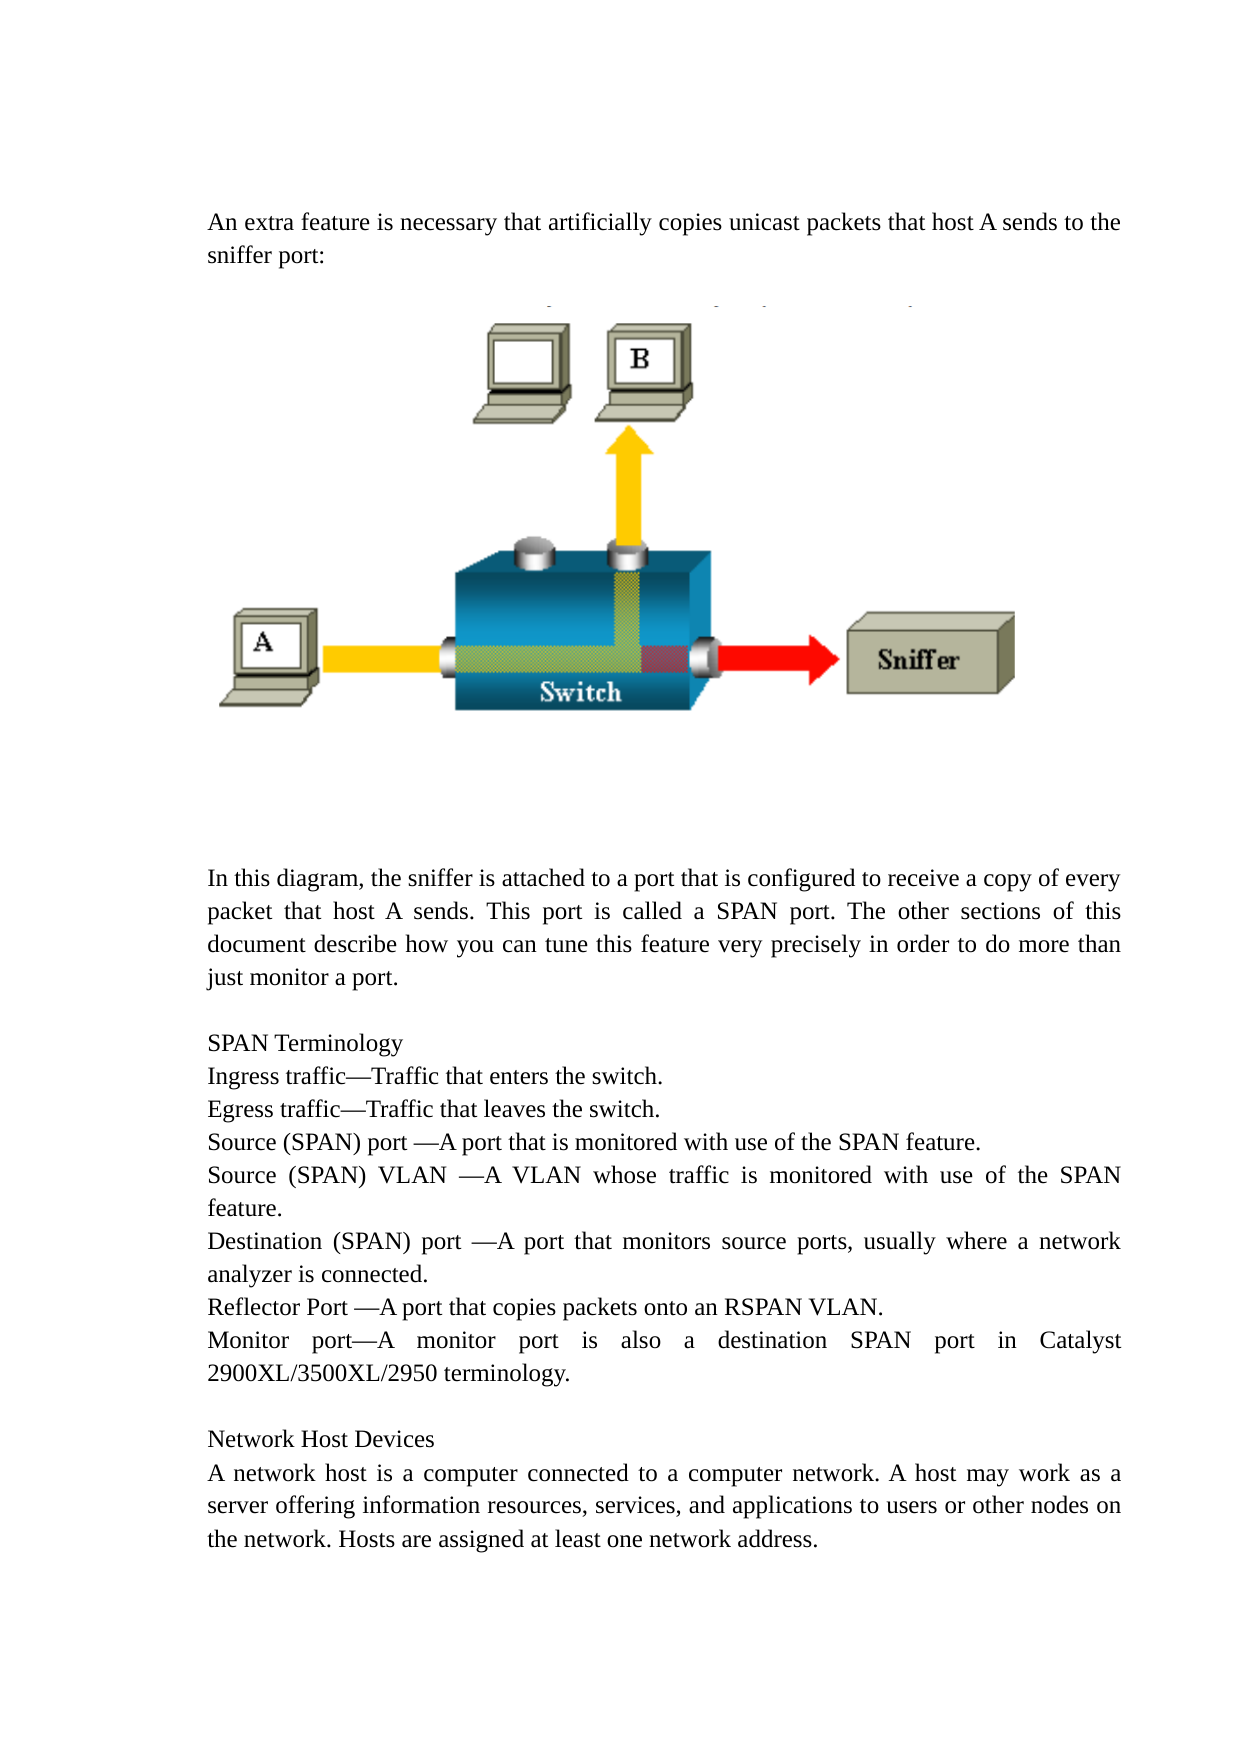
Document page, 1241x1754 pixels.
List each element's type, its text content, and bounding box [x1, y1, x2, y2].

picture [207, 306, 1123, 727]
text Reflector Port —A port that copies packets onto an RSPAN VLAN. [207, 1292, 1122, 1321]
text A network host is a computer connected to a computer network. A host may work as a server offering information resources, services, and applications to users or other nodes on the network. Hosts are assigned at least one network address. [207, 1458, 1122, 1552]
text Network Host Devices [207, 1424, 1122, 1453]
text In this diagram, the sniffer is attached to a port that is configured to receive a copy of every packet that host A sends. This port is called a SPAN port. The other sections of this document describe how you can tune this feature very precisely in order to do more than just monitor a port. [207, 863, 1122, 991]
text Egress traffic—Traffic that leaves the switch. [207, 1094, 1122, 1123]
text SPAN Terminology [207, 1028, 1122, 1057]
text Monitor port—A monitor port is also a destination SPAN port in Catalyst 2900XL/3500XL/2950 terminology. [207, 1326, 1122, 1387]
text Source (SPAN) port —A port that is monitored with use of the SPAN feature. [207, 1127, 1122, 1156]
text Ingress traffic—Traffic that enters the switch. [207, 1061, 1122, 1090]
text Source (SPAN) VLAN —A VLAN whose traffic is monitored with use of the SPAN feature. [207, 1160, 1122, 1222]
text An extra feature is necessary that artificially copies unicast packets that host A sends to the sniffer port: [207, 207, 1122, 269]
text Destination (SPAN) port —A port that monitors source ports, usually where a network analyzer is connected. [207, 1226, 1122, 1288]
